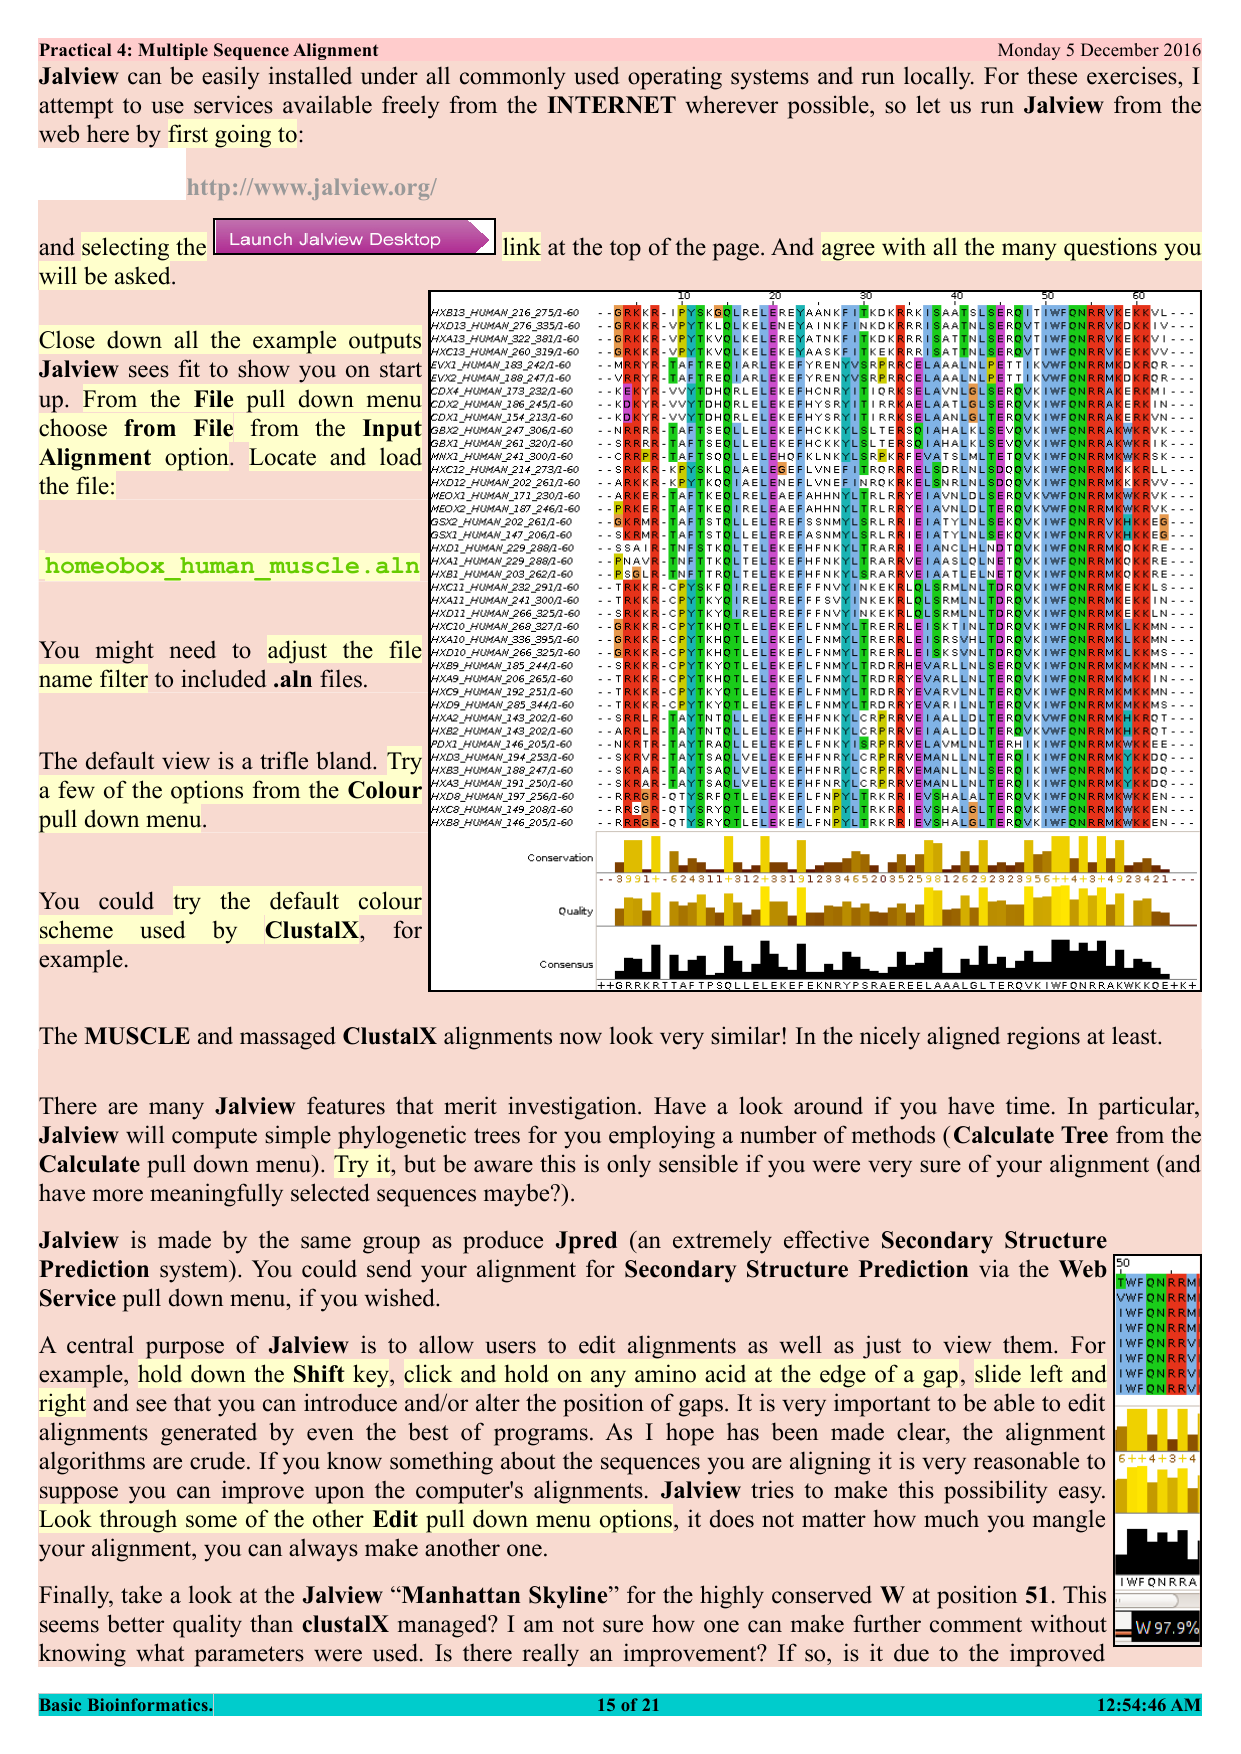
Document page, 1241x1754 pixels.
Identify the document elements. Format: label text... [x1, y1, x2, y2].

text The default view is a trifle bland. Try a few of the options from the Colour pull down menu. [38, 746, 428, 833]
picture [1115, 1256, 1200, 1645]
text Finally, take a look at the Jalview “Manhattan Skyline” for the highly conserved W at position 51. This seems better quality than clustalX managed? I am not sure how one can make further comment without knowing what parameters were used. Is there really an improvement? If so, is it due to the improved [38, 1580, 1202, 1667]
text The MUSCLE and massaged ClustalX alignments now look very similar! In the nicely aligned regions at least. [38, 1021, 1202, 1049]
text A central purpose of Jalview is to allow users to edit alignments as well as just to view them. For example, hold down the Shift key, click and hold on any amino acid at the edge of a gap, slide left and right and see that you can introduce and/or alter the position of gaps. It is very important to be able to edit alignments generated by even the best of programs. As I hope has been made clear, the alignment algorithms are crude. If you know something about the sequences you are aligning it is very reasonable to suppose you can improve upon the computer's alignments. Jalview tries to make this possibility easy. Look through some of the other Edit pull down menu options, it does not matter how much you mangle your alignment, you can always make another one. [38, 1330, 1113, 1562]
text Close down all the example outputs Jalview sees fit to show you on start up. From the File pull down menu choose from File from the Input Alignment option. Locate and load the file: [38, 325, 428, 500]
text You might need to adjust the file name filter to included .aln files. [38, 634, 428, 693]
text You could try the default colour scheme used by ClustalX, for example. [38, 886, 428, 973]
text http://www.jalview.org/ [186, 171, 1202, 200]
text and selecting thelink at the top of the page. And agree with all the many questions you will be asked. [38, 218, 1202, 290]
picture [430, 292, 1200, 990]
picture [215, 220, 494, 253]
text Jalview can be easily installed under all commonly used operating systems and run locally. For these exercises, I attempt to use services available freely from the INTERNET wherever possible, so let us run Jalview from the web here by first going to: [38, 61, 1202, 148]
text Jalview is made by the same group as produce Jpred (an extremely effective Secondary Structure Prediction system). You could send your alignment for Secondary Structure Prediction via the Web Service pull down menu, if you wished. [38, 1225, 1202, 1312]
text There are many Jalview features that merit investigation. Have a look around if you have time. In particular, Jalview will compute simple phylogenetic trees for you employing a number of methods (Calculate Tree from the Calculate pull down menu). Try it, but be aware this is only sensible if you were very sure of your alignment (and have more meaningfully selected sequences maybe?). [38, 1091, 1202, 1207]
text homeobox_human_muscle.aln [38, 553, 428, 581]
